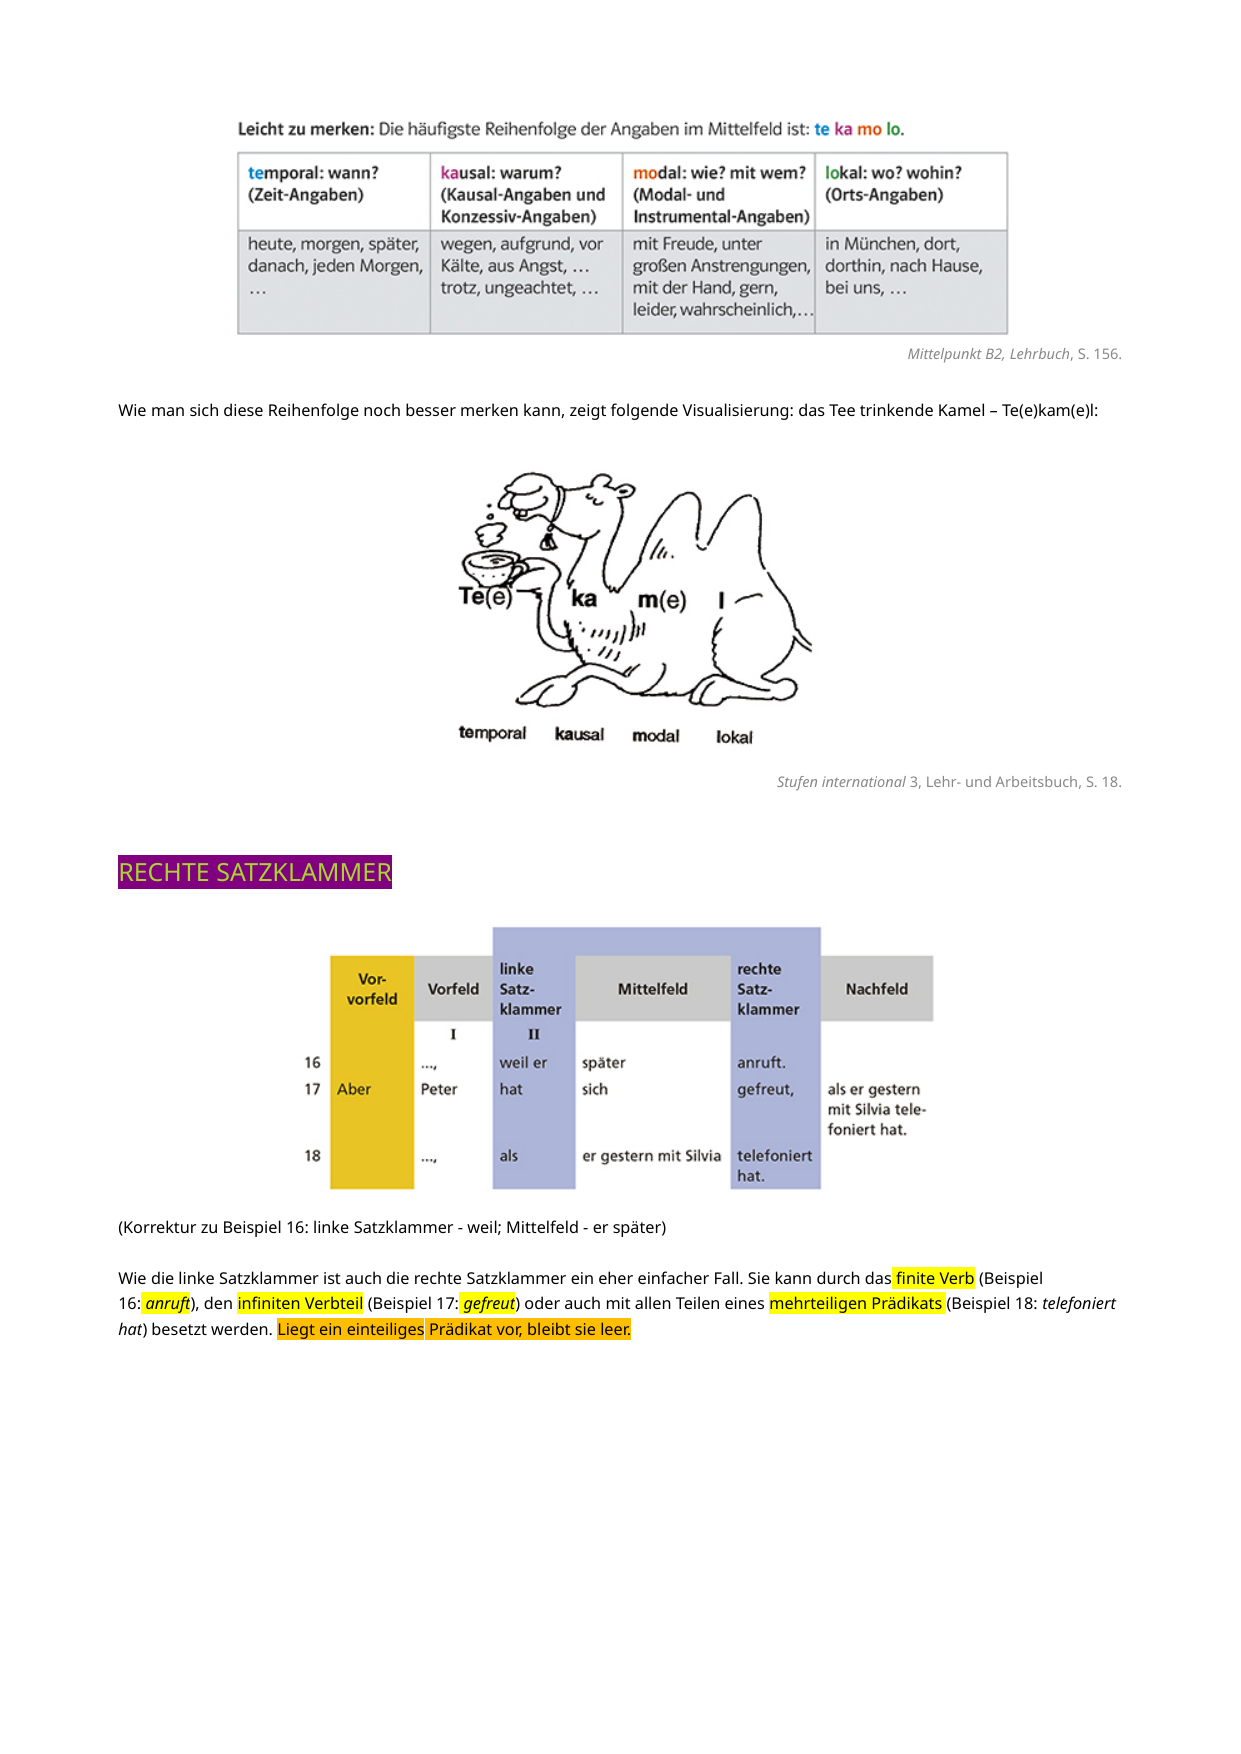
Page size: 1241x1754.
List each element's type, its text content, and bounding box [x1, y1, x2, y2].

picture [226, 901, 1014, 1212]
text (Korrektur zu Beispiel 16: linke Satzklammer - weil; Mittelfeld - er später) [118, 1216, 1122, 1238]
text Wie die linke Satzklammer ist auch die rechte Satzklammer ein eher einfacher Fall. Sie kann durch das finite Verb (Beispiel 16: anruft), den infiniten Verbteil (Beispiel 17: gefreut) oder auch mit allen Teilen eines mehrteiligen Prädikats (Beispiel 18: telefoniert hat) besetzt werden. Liegt ein einteiliges Prädikat vor, bleibt sie leer. [118, 1267, 1122, 1340]
text Mittelpunkt B2, Lehrbuch, S. 156. [118, 344, 1122, 363]
text Wie man sich diese Reihenfolge noch besser merken kann, zeigt folgende Visualisierung: das Tee trinkende Kamel – Te(e)kam(e)l: [118, 399, 1122, 422]
picture [226, 118, 1014, 340]
subtitle RECHTE SATZKLAMMER [118, 855, 1122, 889]
picture [370, 457, 870, 768]
text Stufen international 3, Lehr- und Arbeitsbuch, S. 18. [118, 772, 1122, 792]
